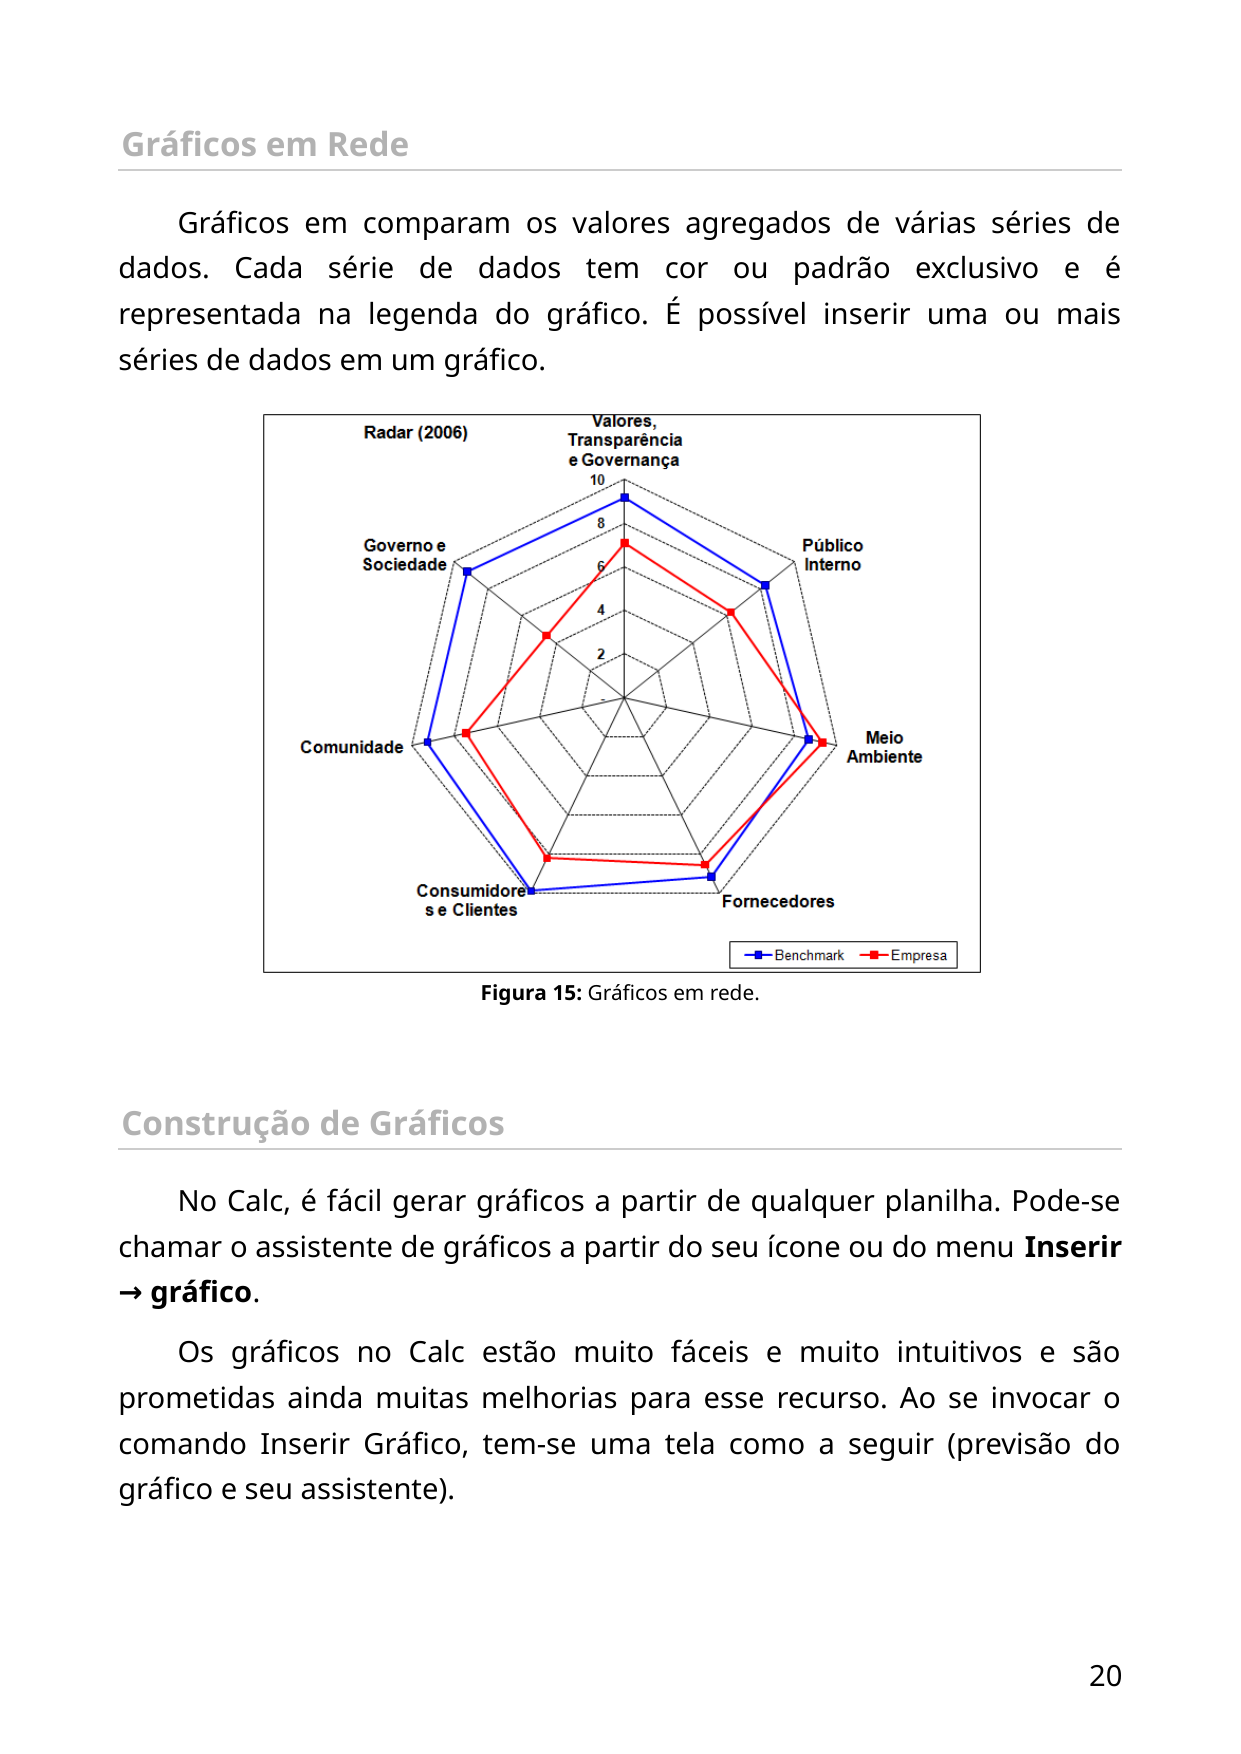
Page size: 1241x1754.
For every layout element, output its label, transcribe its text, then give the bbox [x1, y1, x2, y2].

text Os gráficos no Calc estão muito fáceis e muito intuitivos e são prometidas ainda muitas melhorias para esse recurso. Ao se invocar o comando Inserir Gráfico, tem-se uma tela como a seguir (previsão do gráfico e seu assistente). [118, 1332, 1122, 1508]
subtitle Construção de Gráficos [118, 1097, 1122, 1148]
text Gráficos em comparam os valores agregados de várias séries de dados. Cada série de dados tem cor ou padrão exclusivo e é representada na legenda do gráfico. É possível inserir uma ou mais séries de dados em um gráfico. [118, 202, 1122, 378]
subtitle Gráficos em Rede [118, 118, 1122, 169]
text Figura 15: Gráficos em rede. [259, 975, 981, 1007]
picture [259, 411, 982, 975]
text No Calc, é fácil gerar gráficos a partir de qualquer planilha. Pode-se chamar o assistente de gráficos a partir do seu ícone ou do menu Inserir → gráfico. [118, 1180, 1122, 1311]
